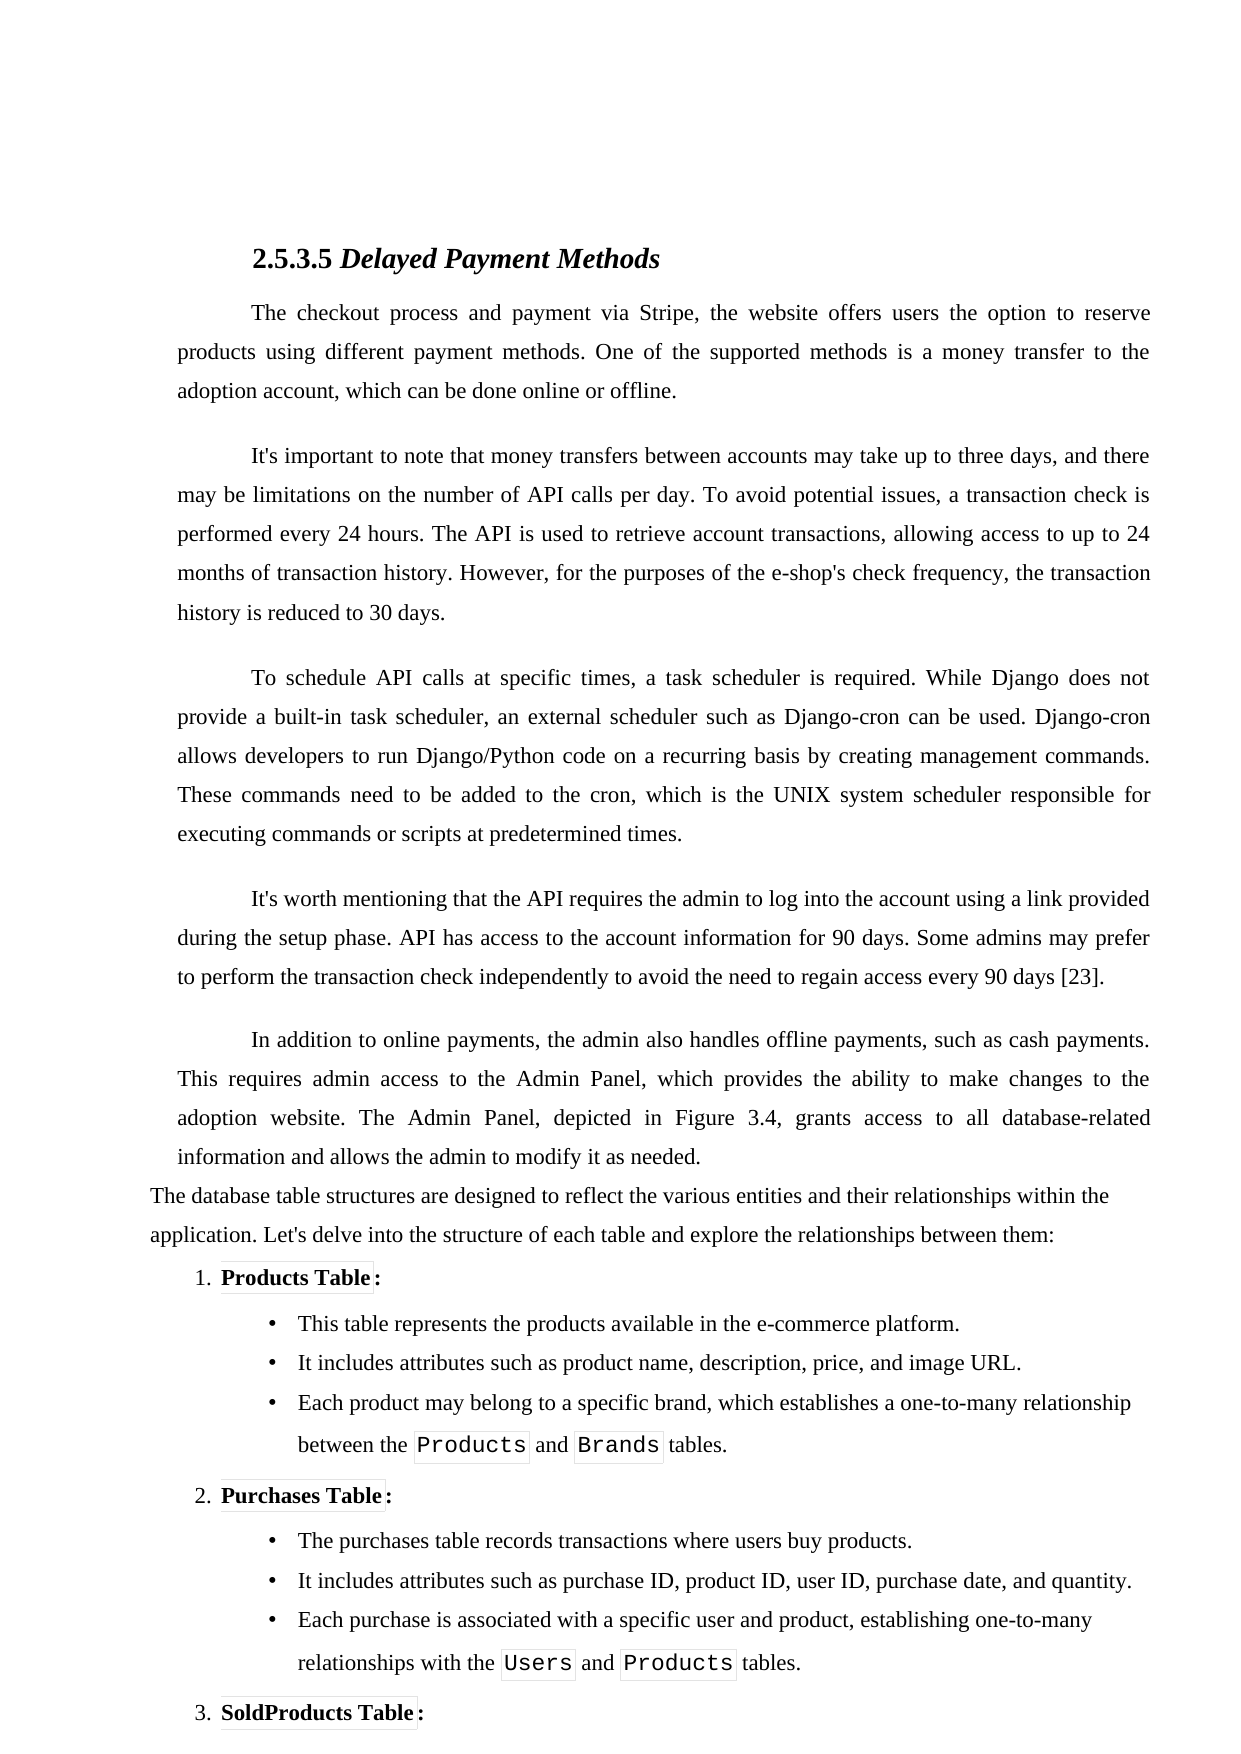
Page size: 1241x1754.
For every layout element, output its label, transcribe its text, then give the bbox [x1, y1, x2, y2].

list The purchases table records transactions where users buy products. [268, 1527, 1152, 1554]
text In addition to online payments, the admin also handles offline payments, such as cash payments. This requires admin access to the Admin Panel, which provides the ability to make changes to the adoption website. The Admin Panel, depicted in Figure 3.4, grants access to all database-related information and allows the admin to modify it as needed. [177, 1026, 1152, 1169]
list SoldProducts Table: [418, 1696, 1152, 1729]
text It's important to note that money transfers between accounts may take up to three days, and there may be limitations on the number of API calls per day. To avoid potential issues, a transaction check is performed every 24 hours. The API is used to retrieve account transactions, allowing access to up to 24 months of transaction history. However, for the purposes of the e-shop's check frequency, the transaction history is reduced to 30 days. [177, 442, 1152, 625]
list Products Table: [374, 1261, 1152, 1293]
text 2.5.3.5 Delayed Payment Methods [252, 241, 1152, 275]
list It includes attributes such as product name, description, price, and image URL. [268, 1349, 1152, 1375]
text It's worth mentioning that the API requires the admin to log into the account using a link provided during the setup phase. API has access to the account information for 90 days. Some admins may prefer to perform the transaction check independently to avoid the need to regain access every 90 days [23]. [177, 885, 1152, 989]
list Purchases Table: [386, 1479, 1152, 1511]
text The checkout process and payment via Stripe, the website offers users the option to reserve products using different payment methods. One of the supported methods is a money transfer to the adoption account, which can be done online or offline. [177, 299, 1152, 403]
text The database table structures are designed to reflect the various entities and their relationships within the application. Let's delve into the structure of each table and explore the relationships between them: [150, 1182, 1152, 1248]
list Products Table: [194, 1261, 373, 1293]
text To schedule API calls at specific times, a task scheduler is required. While Django does not provide a built-in task scheduler, an external scheduler such as Django-cron can be used. Django-cron allows developers to run Django/Python code on a recurring basis by creating management commands. These commands need to be added to the cron, which is the UNIX system scheduler responsible for executing commands or scripts at predetermined times. [177, 664, 1152, 846]
list Purchases Table: [194, 1479, 385, 1511]
list SoldProducts Table: [194, 1696, 417, 1729]
list Each product may belong to a specific brand, which establishes a one-to-many relationship between the Products and Brands tables. [268, 1388, 1152, 1463]
list Each purchase is associated with a specific user and product, establishing one-to-many relationships with the Users and Products tables. [268, 1606, 1152, 1681]
list This table represents the products available in the e-commerce platform. [268, 1309, 1152, 1336]
list It includes attributes such as purchase ID, product ID, user ID, purchase date, and quantity. [268, 1567, 1152, 1593]
